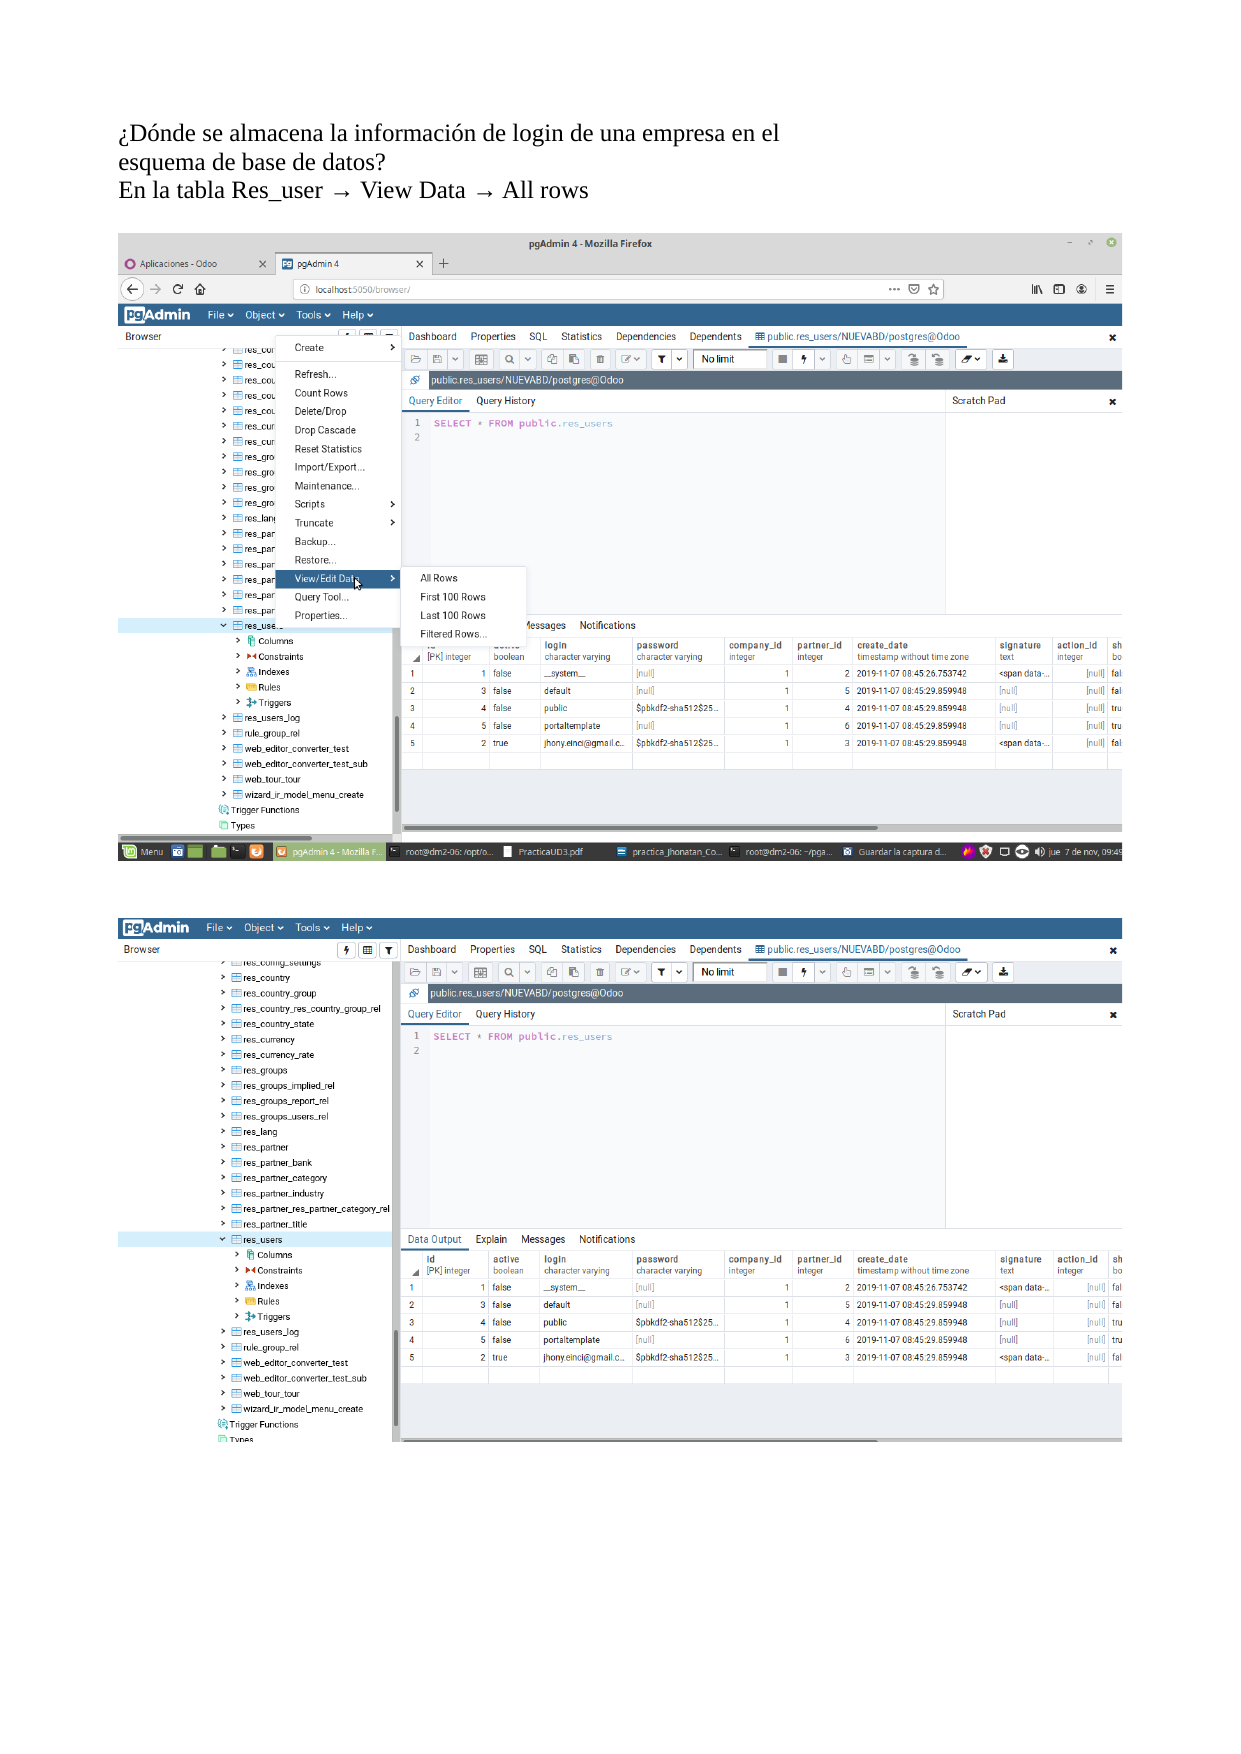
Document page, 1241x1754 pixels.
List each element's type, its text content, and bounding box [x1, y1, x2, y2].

picture [118, 233, 1123, 861]
text ¿Dónde se almacena la información de login de una empresa en el [118, 118, 1122, 147]
text esquema de base de datos? [118, 147, 1122, 176]
text En la tabla Res_user → View Data → All rows [118, 176, 1122, 204]
picture [118, 918, 1123, 1442]
